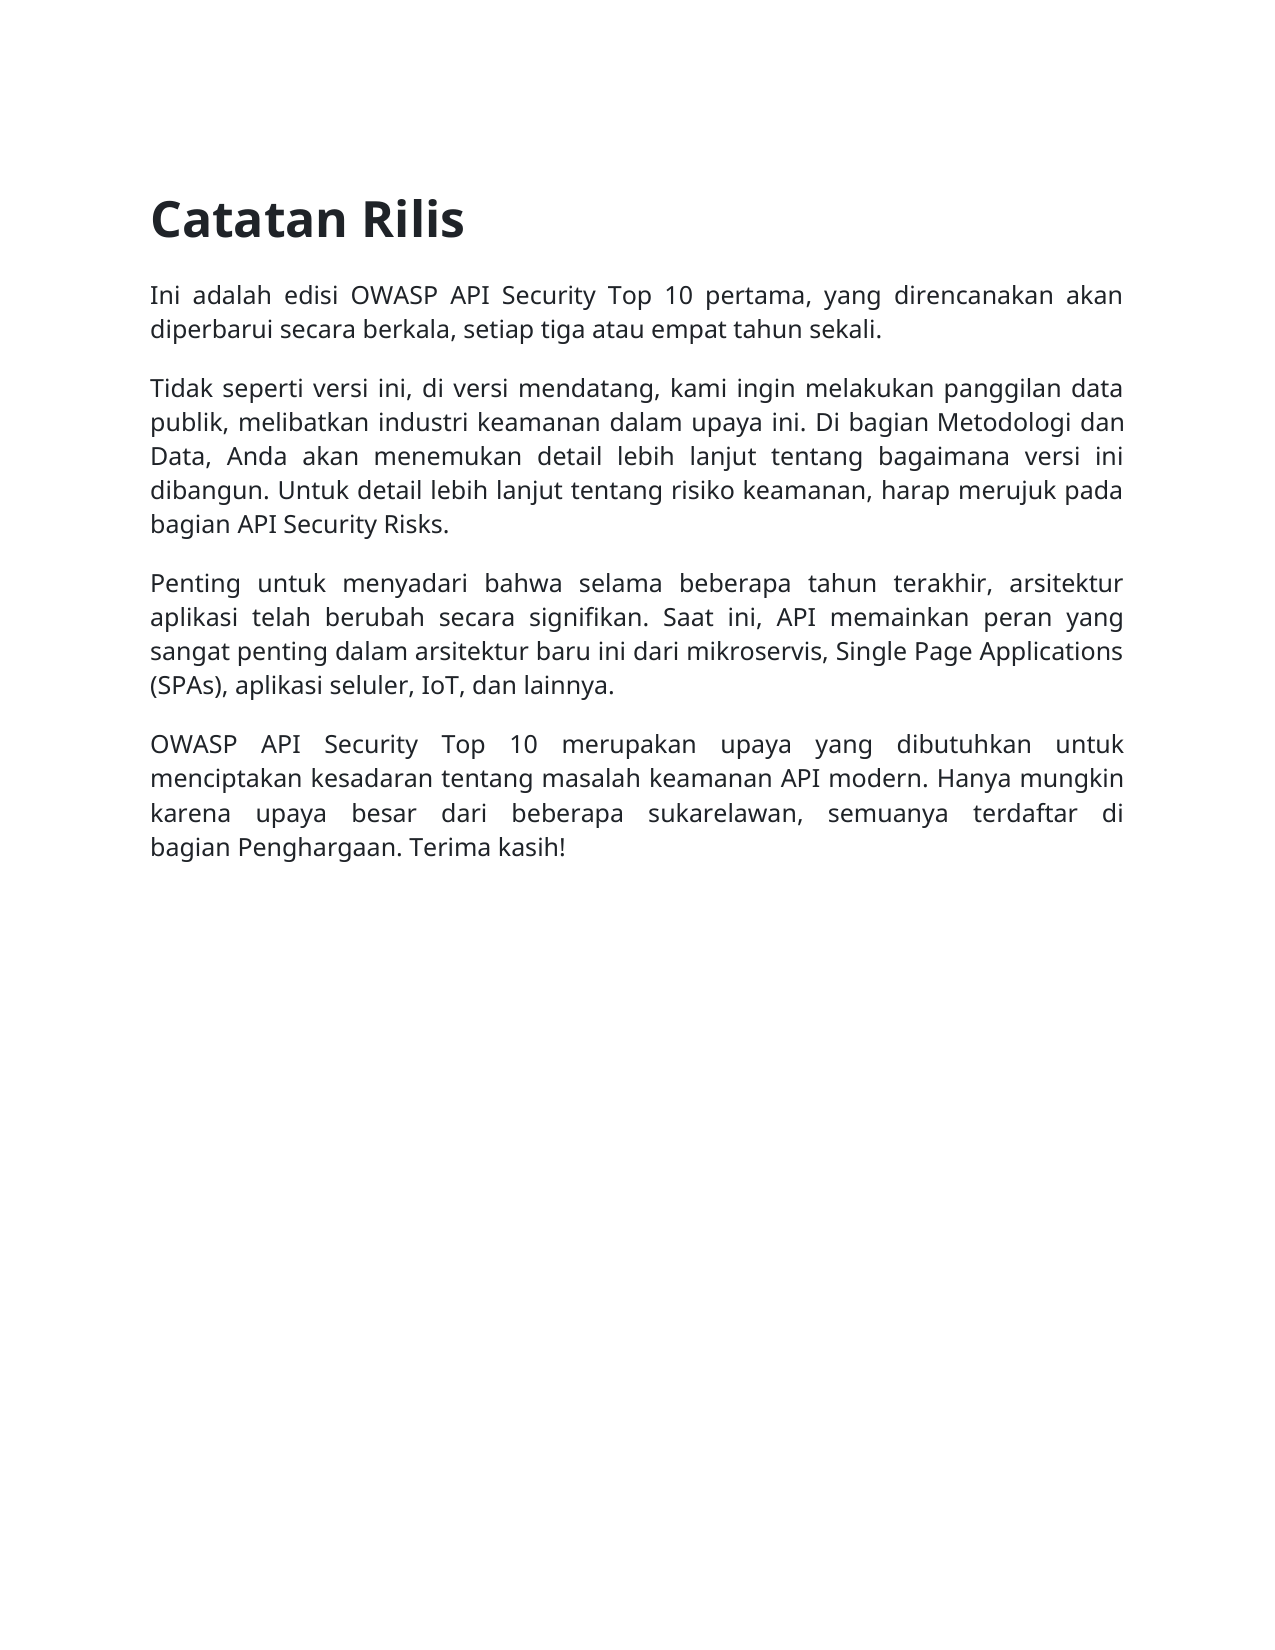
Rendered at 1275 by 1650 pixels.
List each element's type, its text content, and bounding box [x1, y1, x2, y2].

text Tidak seperti versi ini, di versi mendatang, kami ingin melakukan panggilan data publik, melibatkan industri keamanan dalam upaya ini. Di bagian Metodologi dan Data, Anda akan menemukan detail lebih lanjut tentang bagaimana versi ini dibangun. Untuk detail lebih lanjut tentang risiko keamanan, harap merujuk pada bagian API Security Risks. [150, 371, 1125, 541]
text Penting untuk menyadari bahwa selama beberapa tahun terakhir, arsitektur aplikasi telah berubah secara signifikan. Saat ini, API memainkan peran yang sangat penting dalam arsitektur baru ini dari mikroservis, Single Page Applications (SPAs), aplikasi seluler, IoT, dan lainnya. [150, 566, 1125, 702]
text OWASP API Security Top 10 merupakan upaya yang dibutuhkan untuk menciptakan kesadaran tentang masalah keamanan API modern. Hanya mungkin karena upaya besar dari beberapa sukarelawan, semuanya terdaftar di bagian Penghargaan. Terima kasih! [150, 727, 1125, 863]
subtitle Catatan Rilis [150, 184, 1125, 252]
text Ini adalah edisi OWASP API Security Top 10 pertama, yang direncanakan akan diperbarui secara berkala, setiap tiga atau empat tahun sekali. [150, 277, 1125, 346]
